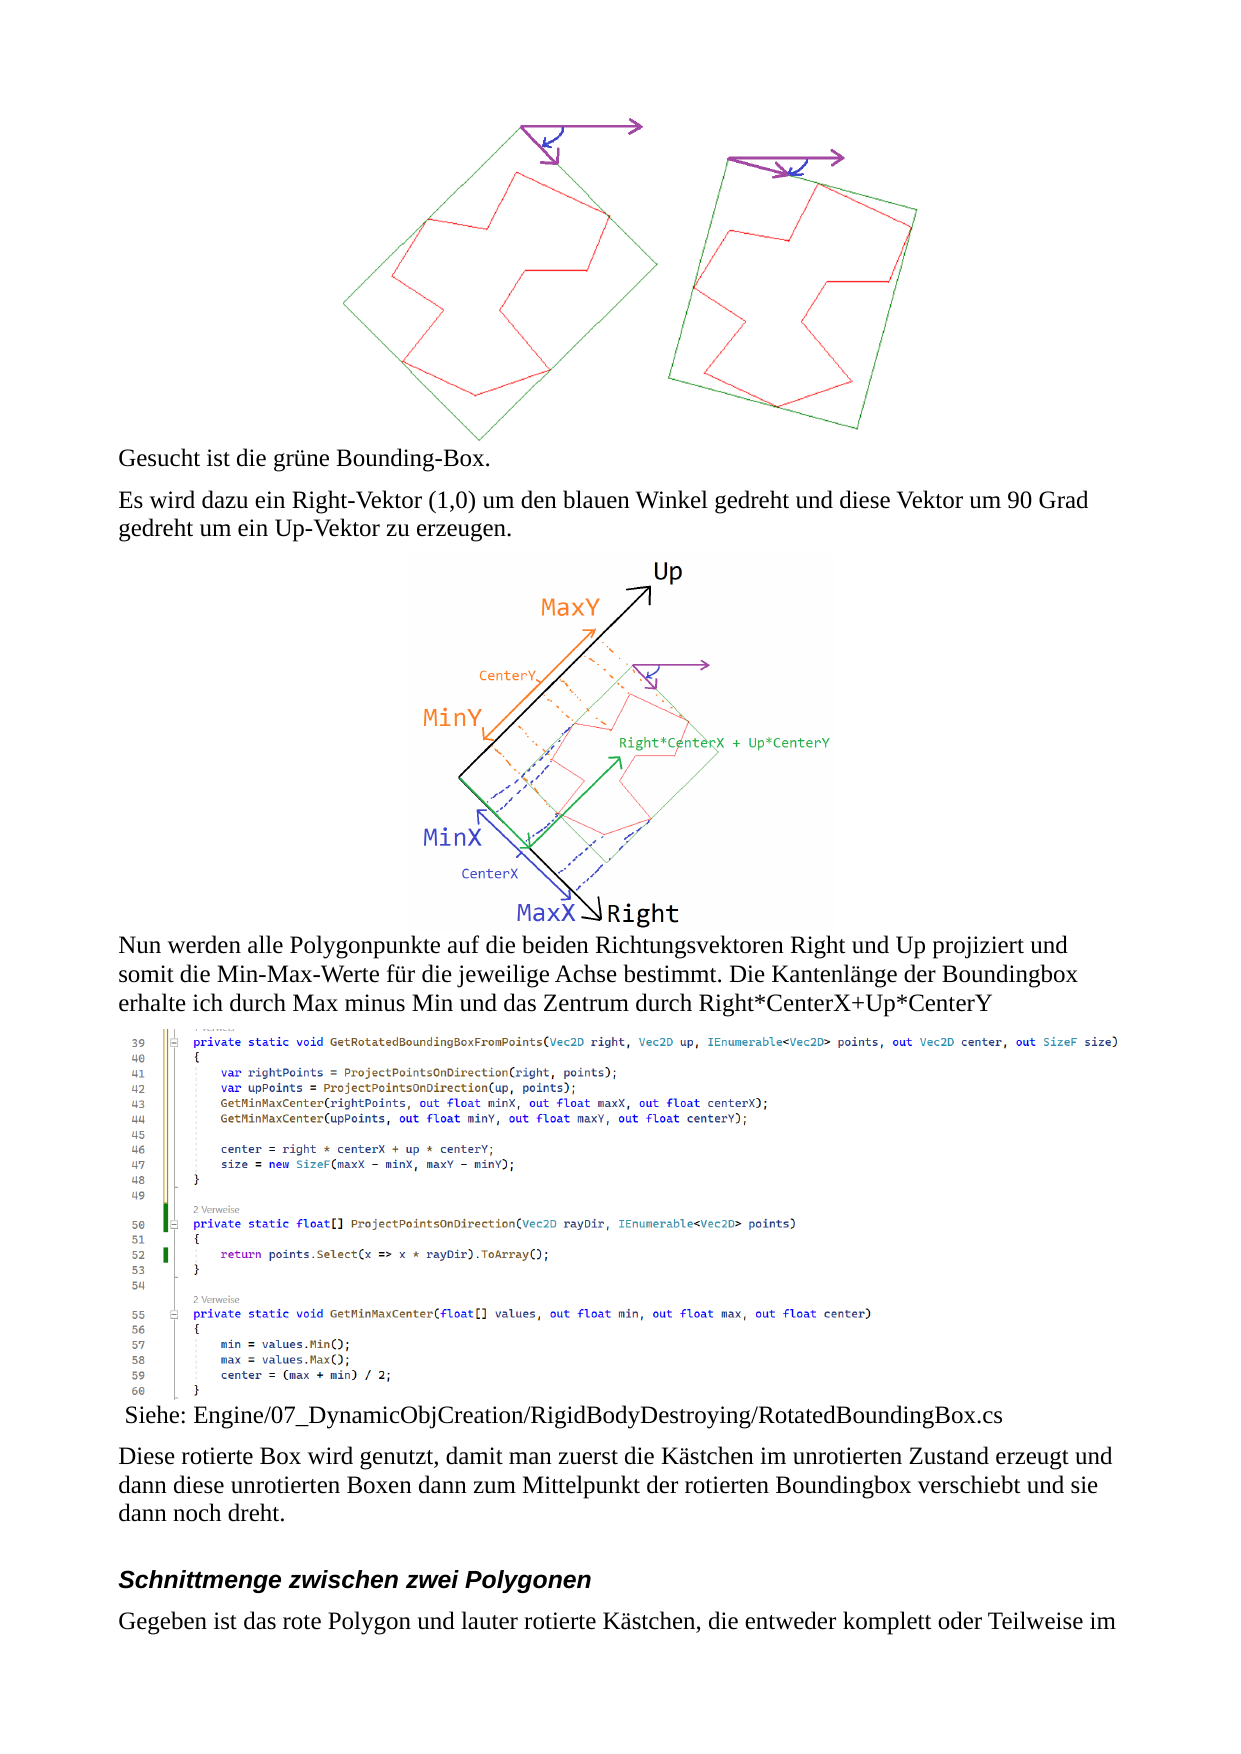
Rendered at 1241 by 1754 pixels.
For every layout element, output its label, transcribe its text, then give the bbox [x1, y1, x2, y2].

text Siehe: Engine/07_DynamicObjCreation/RigidBodyDestroying/RotatedBoundingBox.cs [118, 1400, 1122, 1428]
picture [322, 118, 918, 444]
text Diese rotierte Box wird genutzt, damit man zuerst die Kästchen im unrotierten Zustand erzeugt und dann diese unrotierten Boxen dann zum Mittelpunkt der rotierten Boundingbox verschiebt und sie dann noch dreht. [118, 1441, 1122, 1527]
picture [406, 554, 834, 931]
subtitle Schnittmenge zwischen zwei Polygonen [118, 1565, 1122, 1593]
text Es wird dazu ein Right-Vektor (1,0) um den blauen Winkel gedreht und diese Vektor um 90 Grad gedreht um ein Up-Vektor zu erzeugen. [118, 485, 1122, 542]
text Gegeben ist das rote Polygon und lauter rotierte Kästchen, die entweder komplett oder Teilweise im [118, 1606, 1122, 1634]
picture [118, 1029, 1123, 1400]
text Nun werden alle Polygonpunkte auf die beiden Richtungsvektoren Right und Up projiziert und somit die Min-Max-Werte für die jeweilige Achse bestimmt. Die Kantenlänge der Boundingbox erhalte ich durch Max minus Min und das Zentrum durch Right*CenterX+Up*CenterY [118, 555, 1122, 1017]
text Gesucht ist die grüne Bounding-Box. [118, 118, 1122, 472]
